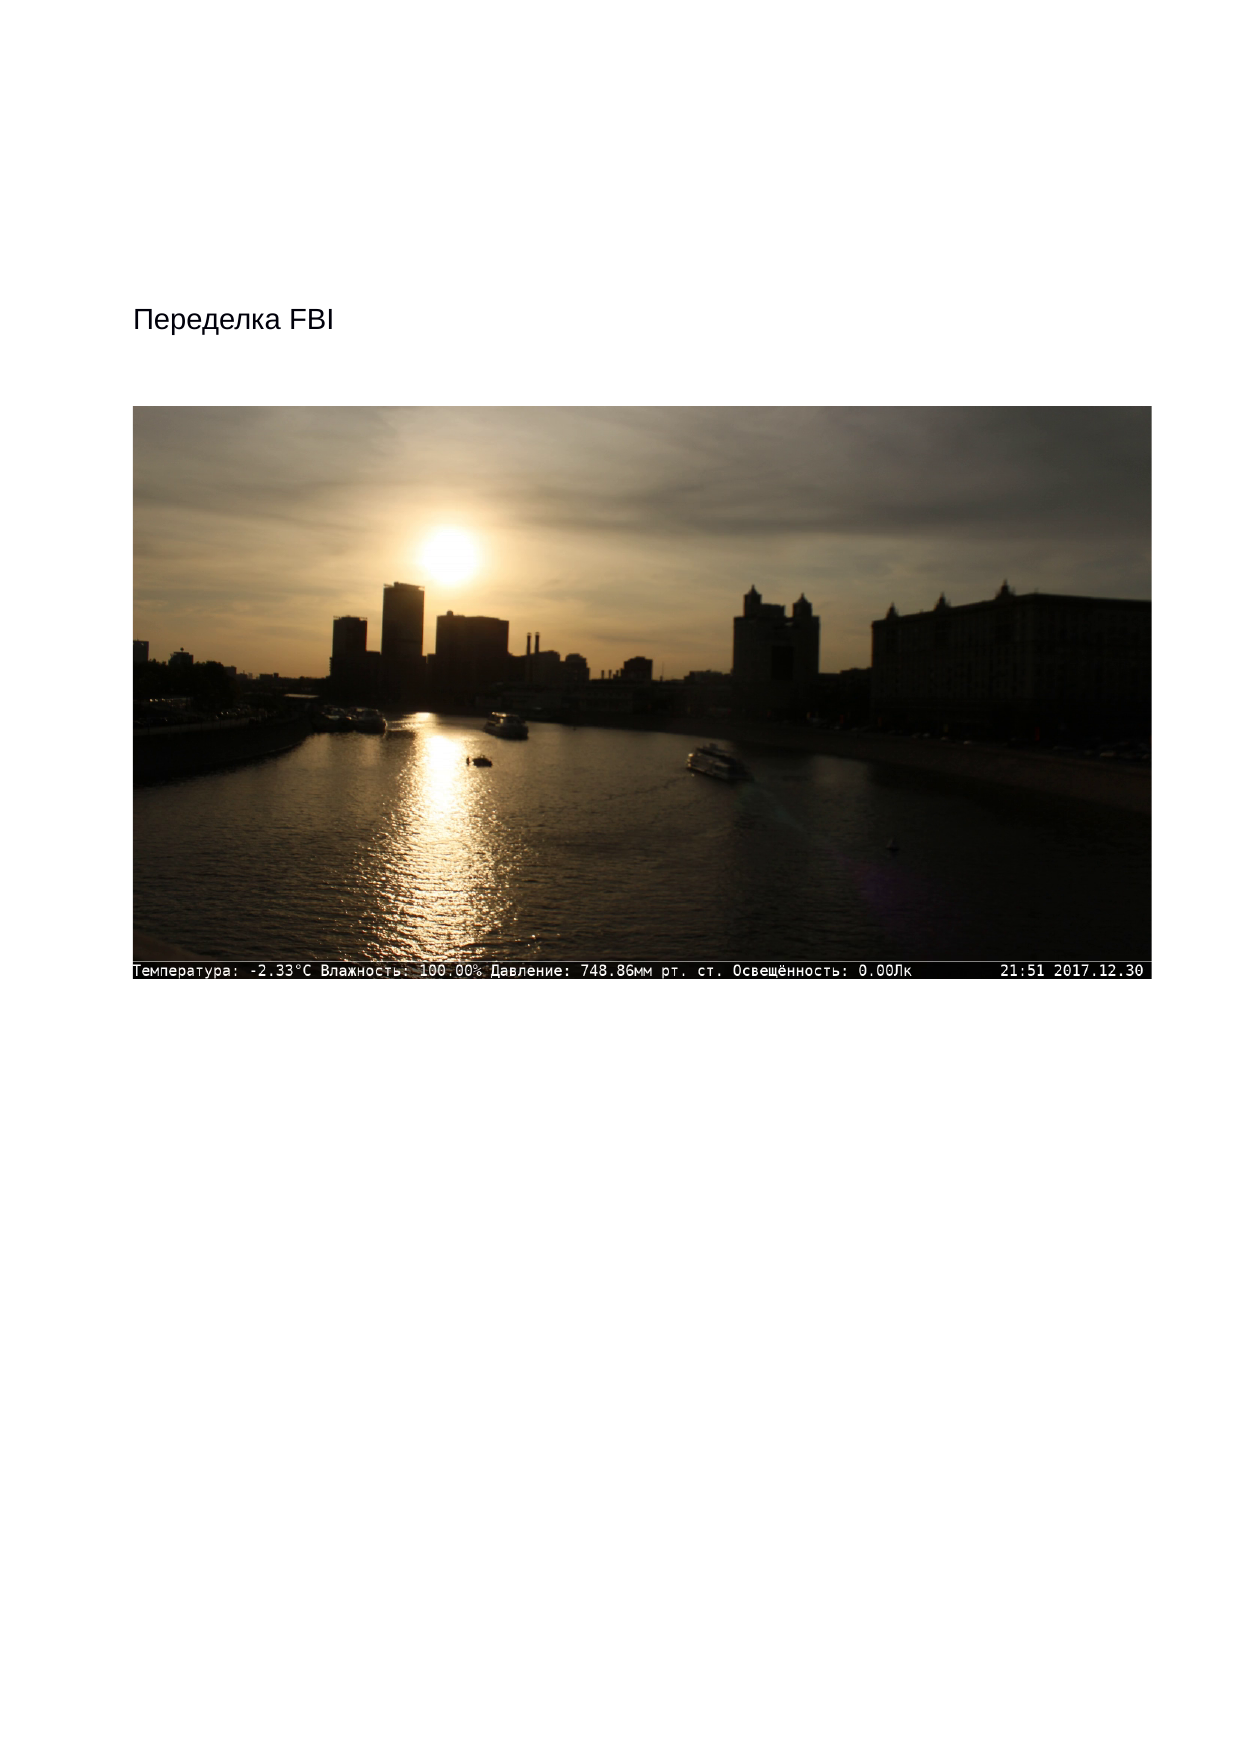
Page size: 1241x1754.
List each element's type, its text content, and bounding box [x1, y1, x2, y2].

subtitle Переделка FBI [133, 302, 1152, 336]
picture [132, 406, 1152, 979]
